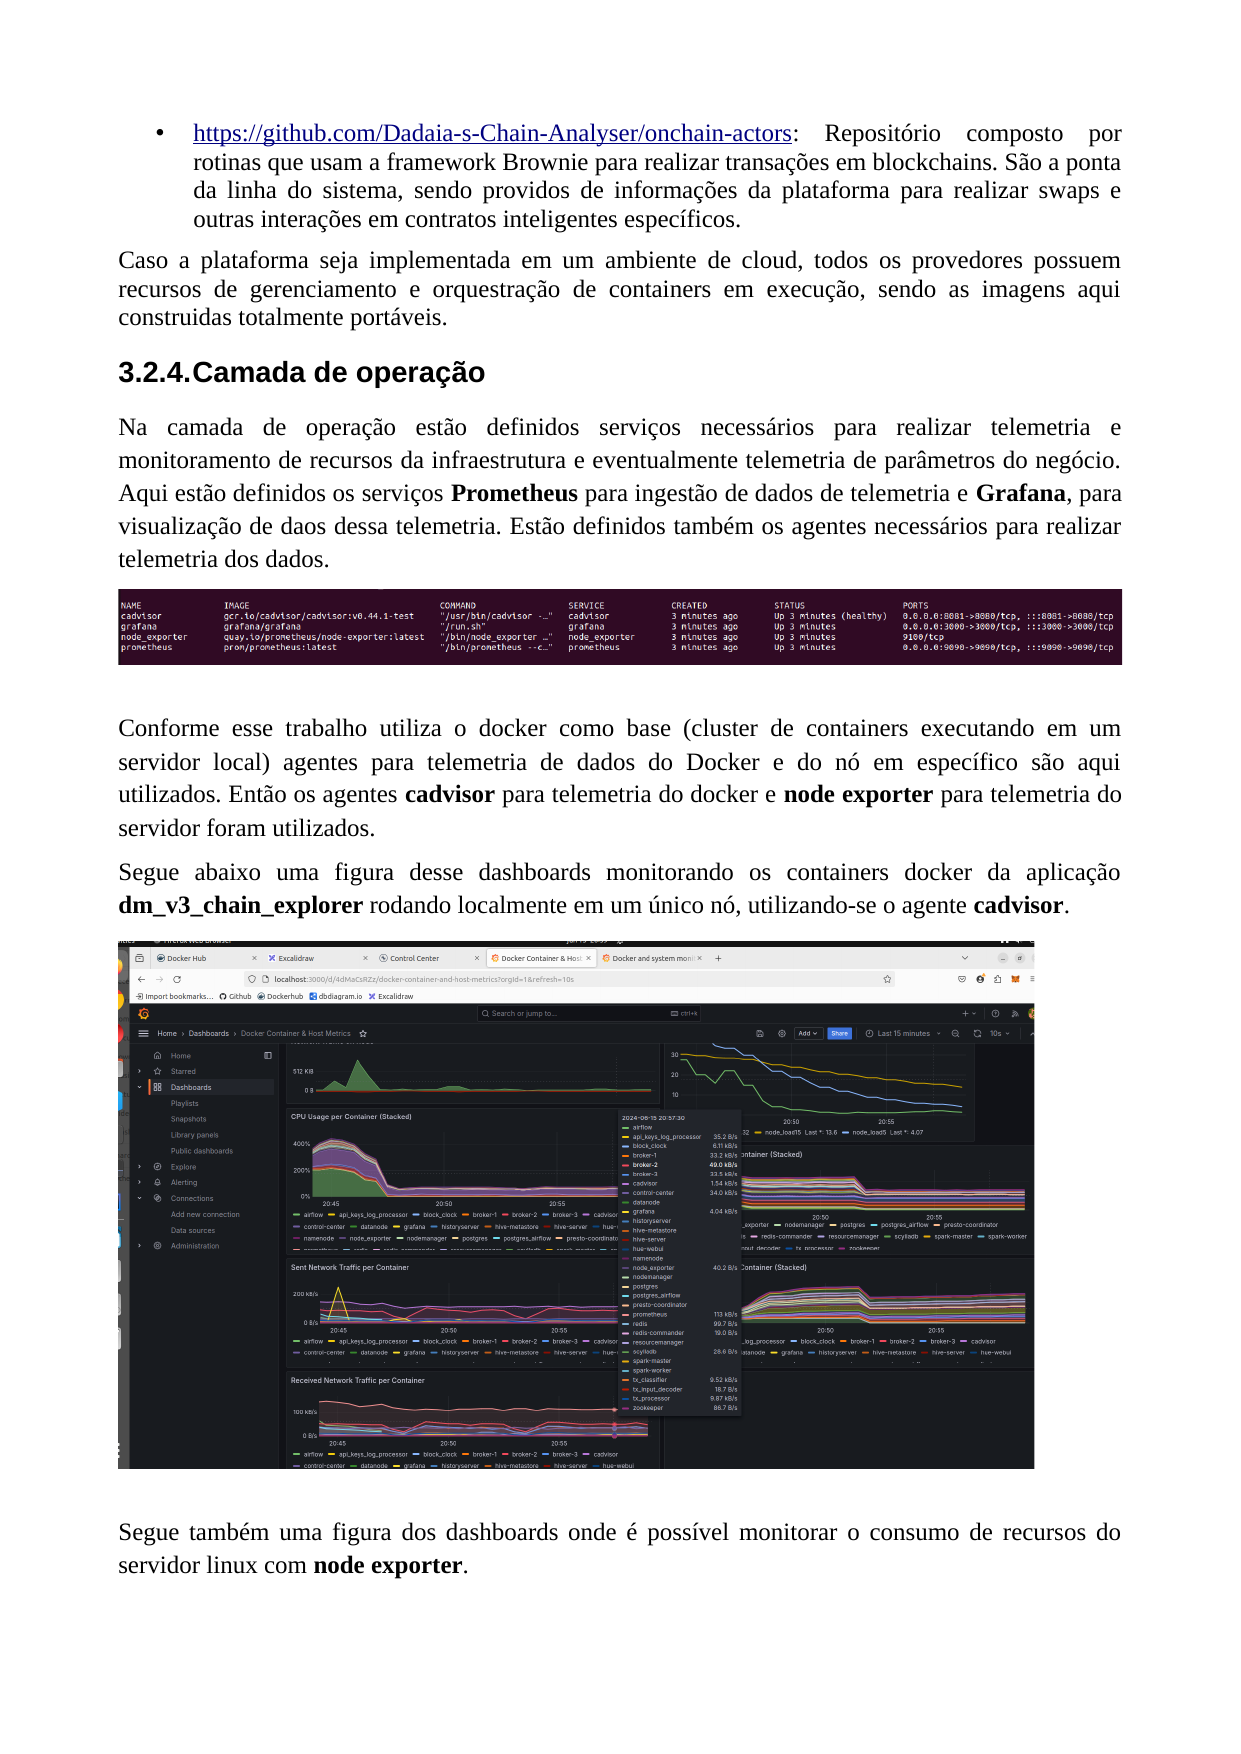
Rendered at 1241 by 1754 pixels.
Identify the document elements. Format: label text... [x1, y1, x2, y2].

text Na camada de operação estão definidos serviços necessários para realizar telemetria e monitoramento de recursos da infraestrutura e eventualmente telemetria de parâmetros do negócio. Aqui estão definidos os serviços Prometheus para ingestão de dados de telemetria e Grafana, para visualização de daos dessa telemetria. Estão definidos também os agentes necessários para realizar telemetria dos dados. [118, 412, 1122, 573]
text Segue também uma figura dos dashboards onde é possível monitorar o consumo de recursos do servidor linux com node exporter. [118, 1517, 1122, 1579]
text Caso a plataforma seja implementada em um ambiente de cloud, todos os provedores possuem recursos de gerenciamento e orquestração de containers em execução, sendo as imagens aqui construidas totalmente portáveis. [118, 245, 1122, 331]
list https://github.com/Dadaia-s-Chain-Analyser/onchain-actors: Repositório composto por rotinas que usam a framework Brownie para realizar transações em blockchains. São a ponta da linha do sistema, sendo providos de informações da plataforma para realizar swaps e outras interações em contratos inteligentes específicos. [156, 118, 1122, 233]
picture [118, 941, 1035, 1469]
text Conforme esse trabalho utiliza o docker como base (cluster de containers executando em um servidor local) agentes para telemetria de dados do Docker e do nó em específico são aqui utilizados. Então os agentes cadvisor para telemetria do docker e node exporter para telemetria do servidor foram utilizados. [118, 713, 1122, 841]
text Segue abaixo uma figura desse dashboards monitorando os containers docker da aplicação dm_v3_chain_explorer rodando localmente em um único nó, utilizando-se o agente cadvisor. [118, 857, 1122, 919]
subtitle Camada de operação [118, 355, 1122, 388]
picture [118, 589, 1123, 665]
